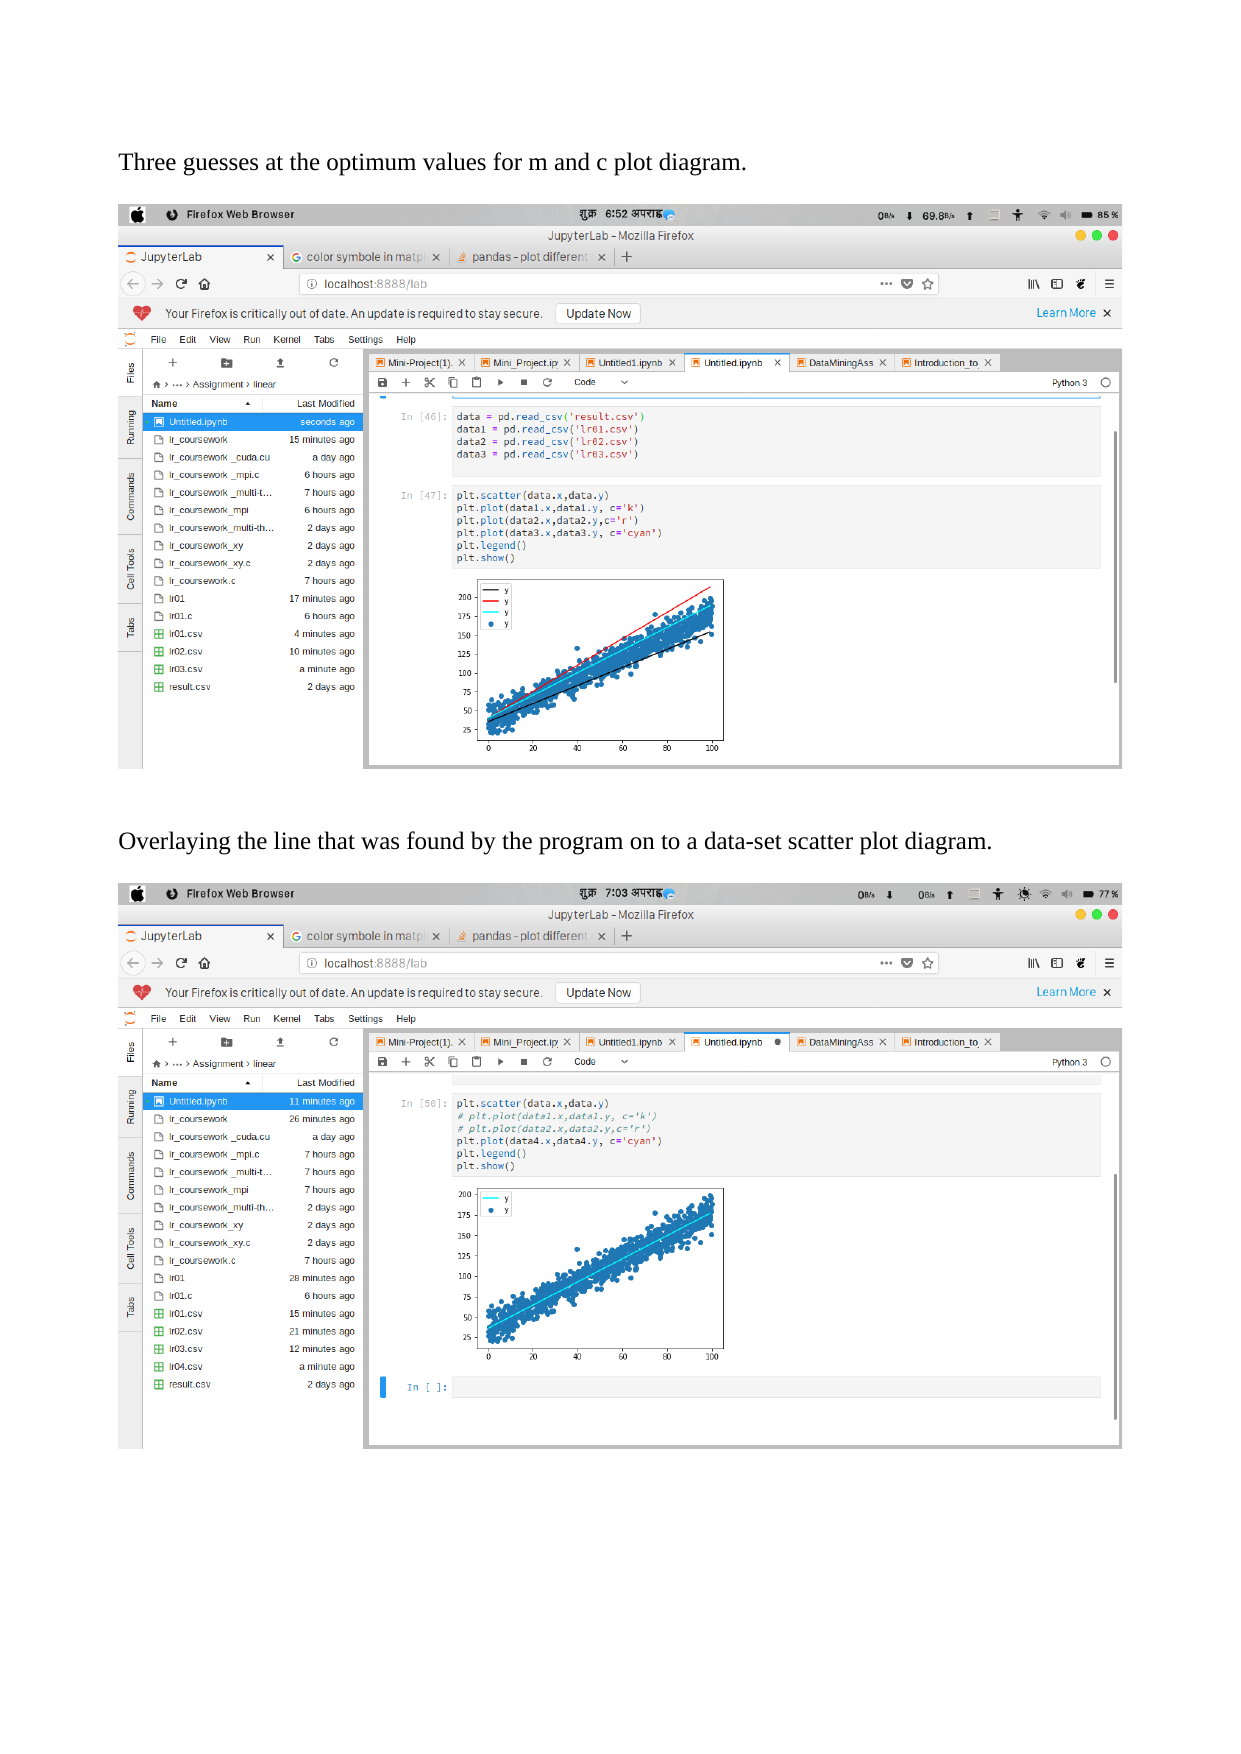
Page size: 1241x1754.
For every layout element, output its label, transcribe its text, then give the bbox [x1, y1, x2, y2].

text Overlaying the line that was found by the program on to a data-set scatter plot diagram. [118, 826, 1122, 855]
picture [118, 883, 1123, 1449]
text Three guesses at the optimum values for m and c plot diagram. [118, 147, 1122, 176]
picture [118, 204, 1123, 769]
